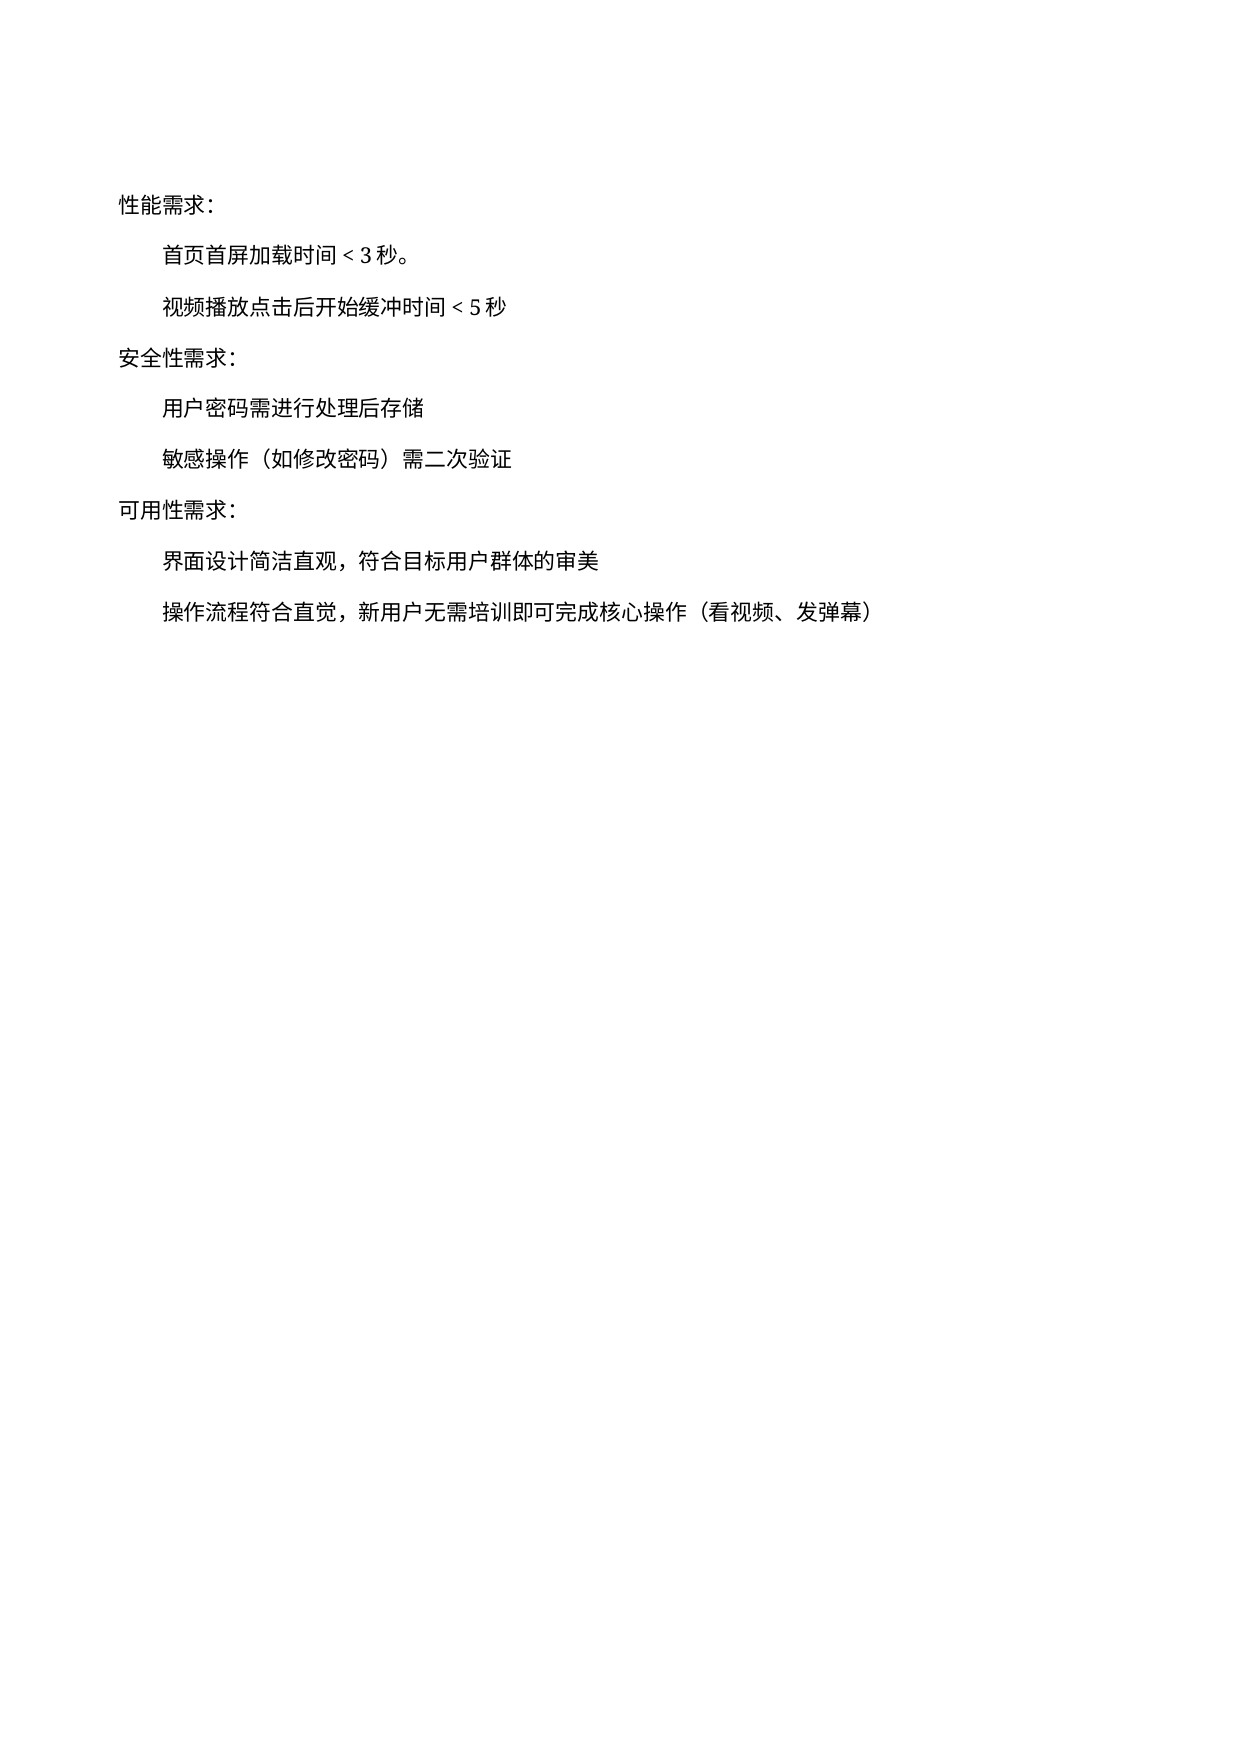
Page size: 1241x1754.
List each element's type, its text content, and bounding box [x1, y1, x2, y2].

text 可用性需求： [118, 493, 1122, 525]
text 敏感操作（如修改密码）需二次验证 [118, 442, 1122, 474]
text 首页首屏加载时间 < 3秒。 [118, 238, 1122, 270]
text 性能需求： [118, 188, 1122, 219]
text 视频播放点击后开始缓冲时间 < 5秒 [118, 289, 1122, 321]
text 安全性需求： [118, 341, 1122, 372]
text 操作流程符合直觉，新用户无需培训即可完成核心操作（看视频、发弹幕） [118, 595, 1122, 627]
text 界面设计简洁直观，符合目标用户群体的审美 [118, 544, 1122, 576]
text 用户密码需进行处理后存储 [118, 391, 1122, 423]
